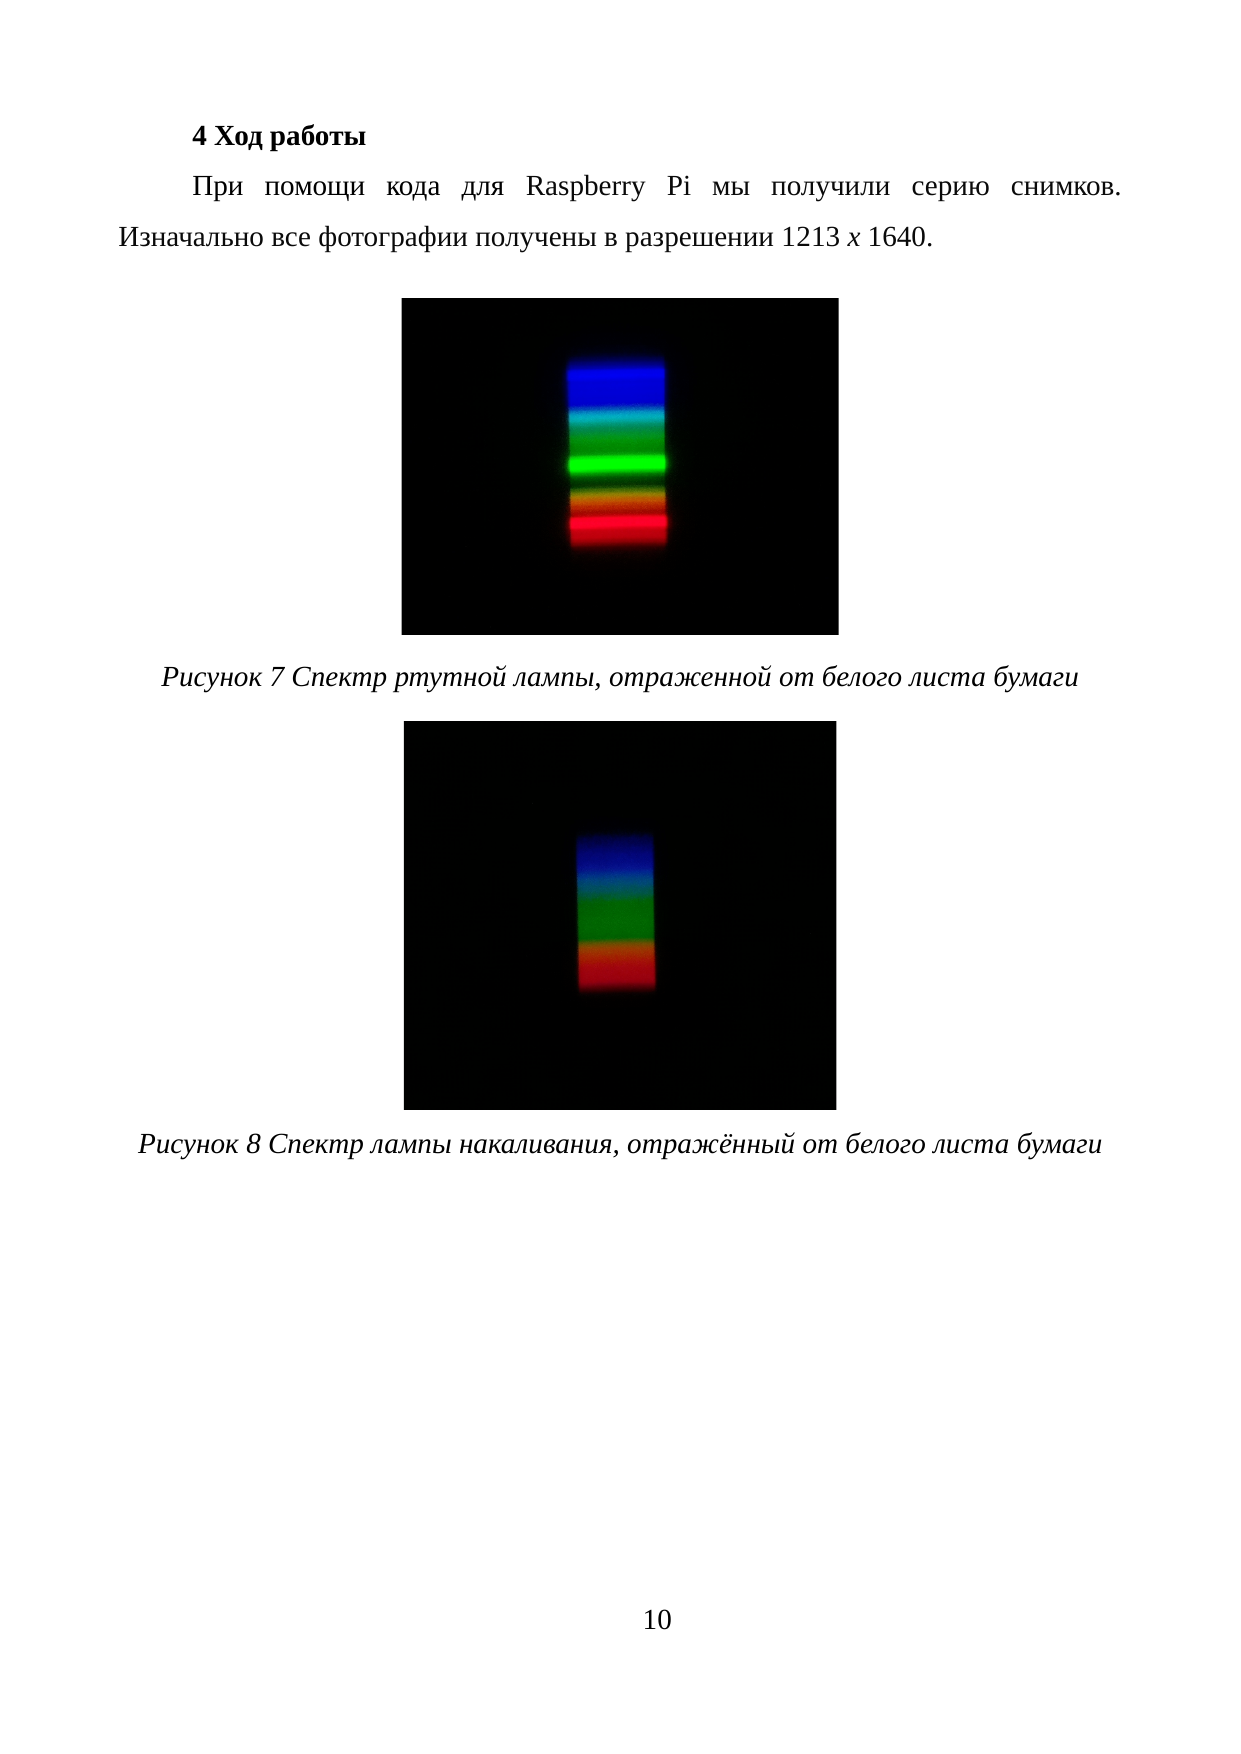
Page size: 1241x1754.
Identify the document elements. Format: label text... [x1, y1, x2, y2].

picture [415, 721, 837, 1110]
text При помощи кода для Raspberry Pi мы получили серию снимков. Изначально все фотографии получены в разрешении 1213 х 1640. [118, 168, 1122, 252]
text Рисунок 7 Спектр ртутной лампы, отраженной от белого листа бумаги [118, 659, 1122, 692]
text Рисунок 8 Спектр лампы накаливания, отражённый от белого листа бумаги [118, 1126, 1122, 1160]
subtitle Ход работы [118, 118, 1122, 152]
picture [458, 298, 839, 635]
